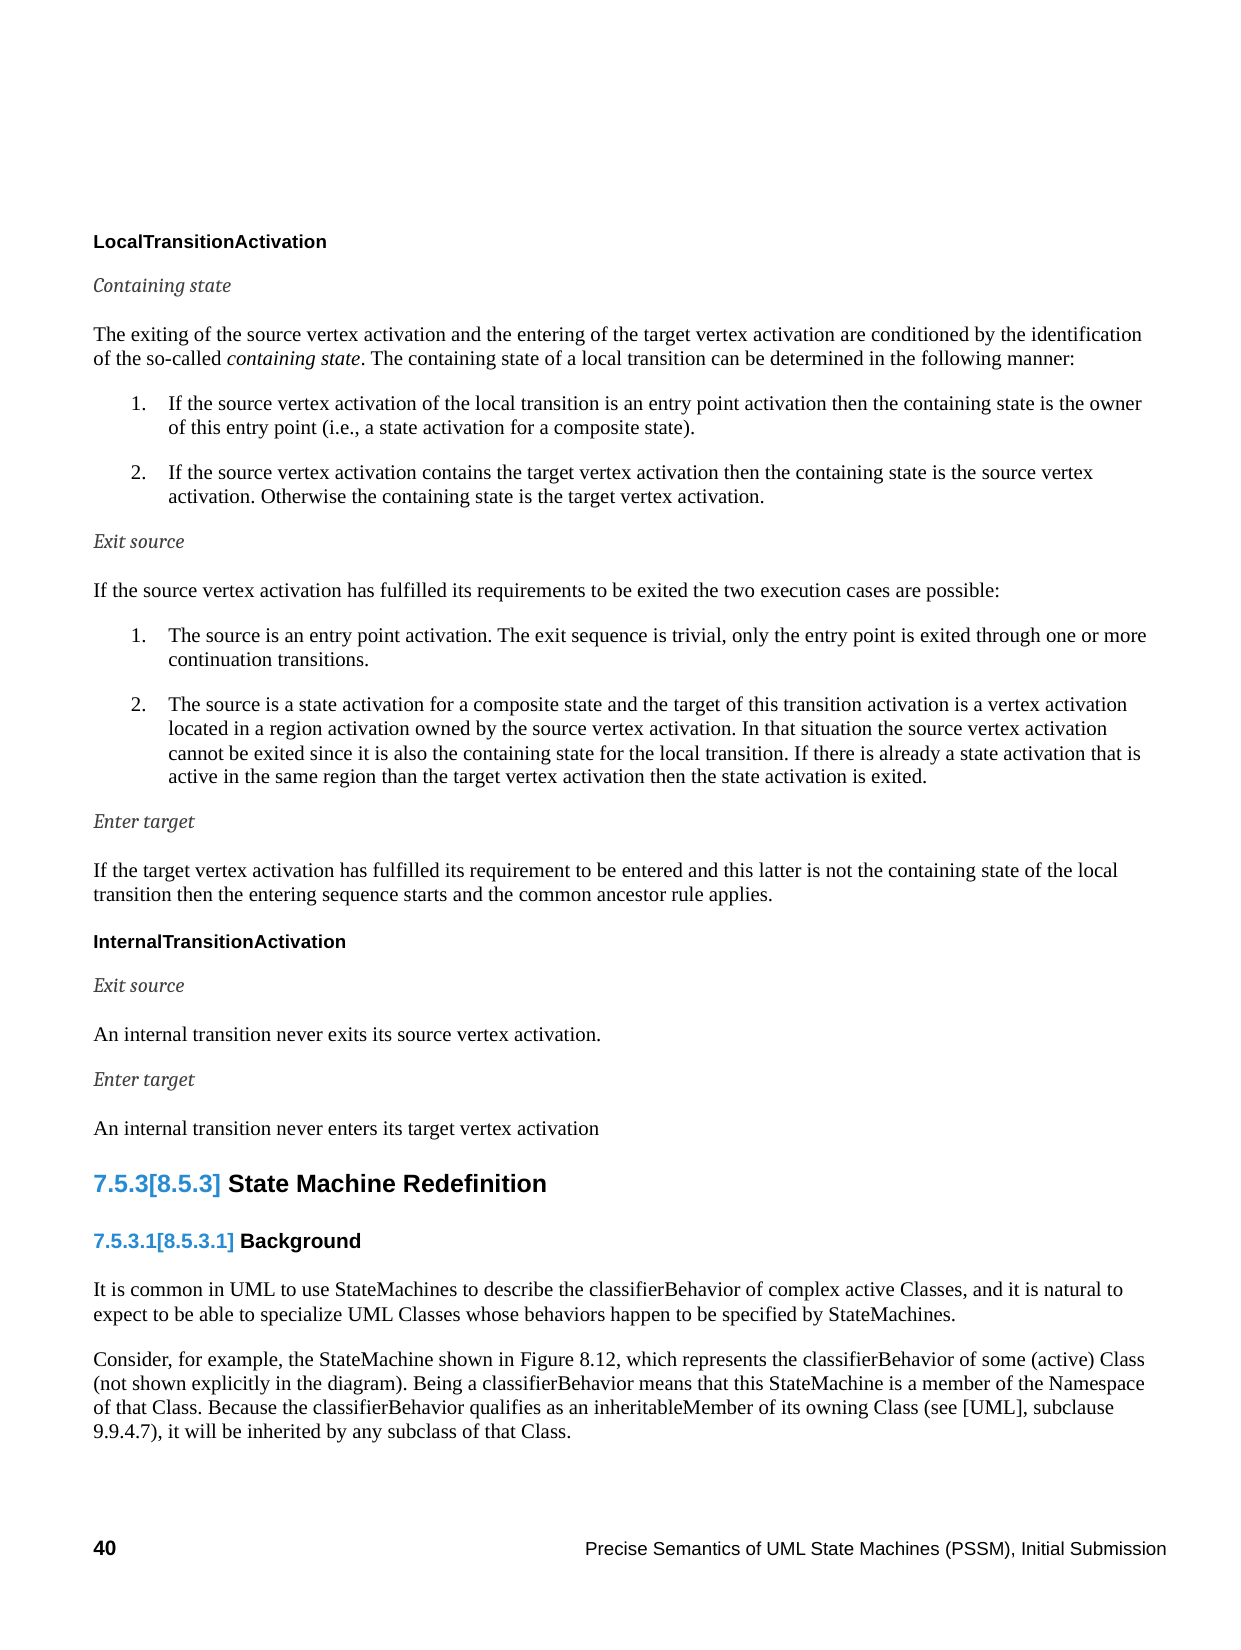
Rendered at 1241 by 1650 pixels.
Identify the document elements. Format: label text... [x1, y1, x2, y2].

list The source is an entry point activation. The exit sequence is trivial, only the entry point is exited through one or more continuation transitions. [131, 623, 1164, 671]
list If the source vertex activation of the local transition is an entry point activation then the containing state is the owner of this entry point (i.e., a state activation for a composite state). [131, 391, 1164, 439]
subtitle Exit source [93, 529, 1164, 553]
list If the source vertex activation contains the target vertex activation then the containing state is the source vertex activation. Otherwise the containing state is the target vertex activation. [131, 460, 1164, 508]
text An internal transition never enters its target vertex activation [93, 1116, 1164, 1140]
text An internal transition never exits its source vertex activation. [93, 1022, 1164, 1046]
subtitle InternalTransitionActivation [93, 931, 1164, 953]
text If the target vertex activation has fulfilled its requirement to be entered and this latter is not the containing state of the local transition then the entering sequence starts and the common ancestor rule applies. [93, 858, 1164, 906]
text It is common in UML to use StateMachines to describe the classifierBehavior of complex active Classes, and it is natural to expect to be able to specialize UML Classes whose behaviors happen to be specified by StateMachines. [93, 1277, 1164, 1326]
subtitle Background [93, 1227, 1164, 1252]
text Consider, for example, the StateMachine shown in Figure 8.12, which represents the classifierBehavior of some (active) Class (not shown explicitly in the diagram). Being a classifierBehavior means that this StateMachine is a member of the Namespace of that Class. Because the classifierBehavior qualifies as an inheritableMember of its owning Class (see [UML], subclause 9.9.4.7), it will be inherited by any subclass of that Class. [93, 1347, 1164, 1443]
text The exiting of the source vertex activation and the entering of the target vertex activation are conditioned by the identification of the so-called containing state. The containing state of a local transition can be determined in the following manner: [93, 322, 1164, 370]
list The source is a state activation for a composite state and the target of this transition activation is a vertex activation located in a region activation owned by the source vertex activation. In that situation the source vertex activation cannot be exited since it is also the containing state for the local transition. If there is already a state activation that is active in the same region than the target vertex activation then the state activation is exited. [131, 692, 1164, 788]
subtitle Exit source [93, 974, 1164, 998]
subtitle Enter target [93, 1067, 1164, 1091]
subtitle Containing state [93, 273, 1164, 297]
subtitle LocalTransitionActivation [93, 231, 1164, 253]
text If the source vertex activation has fulfilled its requirements to be exited the two execution cases are possible: [93, 578, 1164, 602]
subtitle State Machine Redefinition [93, 1169, 1164, 1198]
subtitle Enter target [93, 809, 1164, 833]
